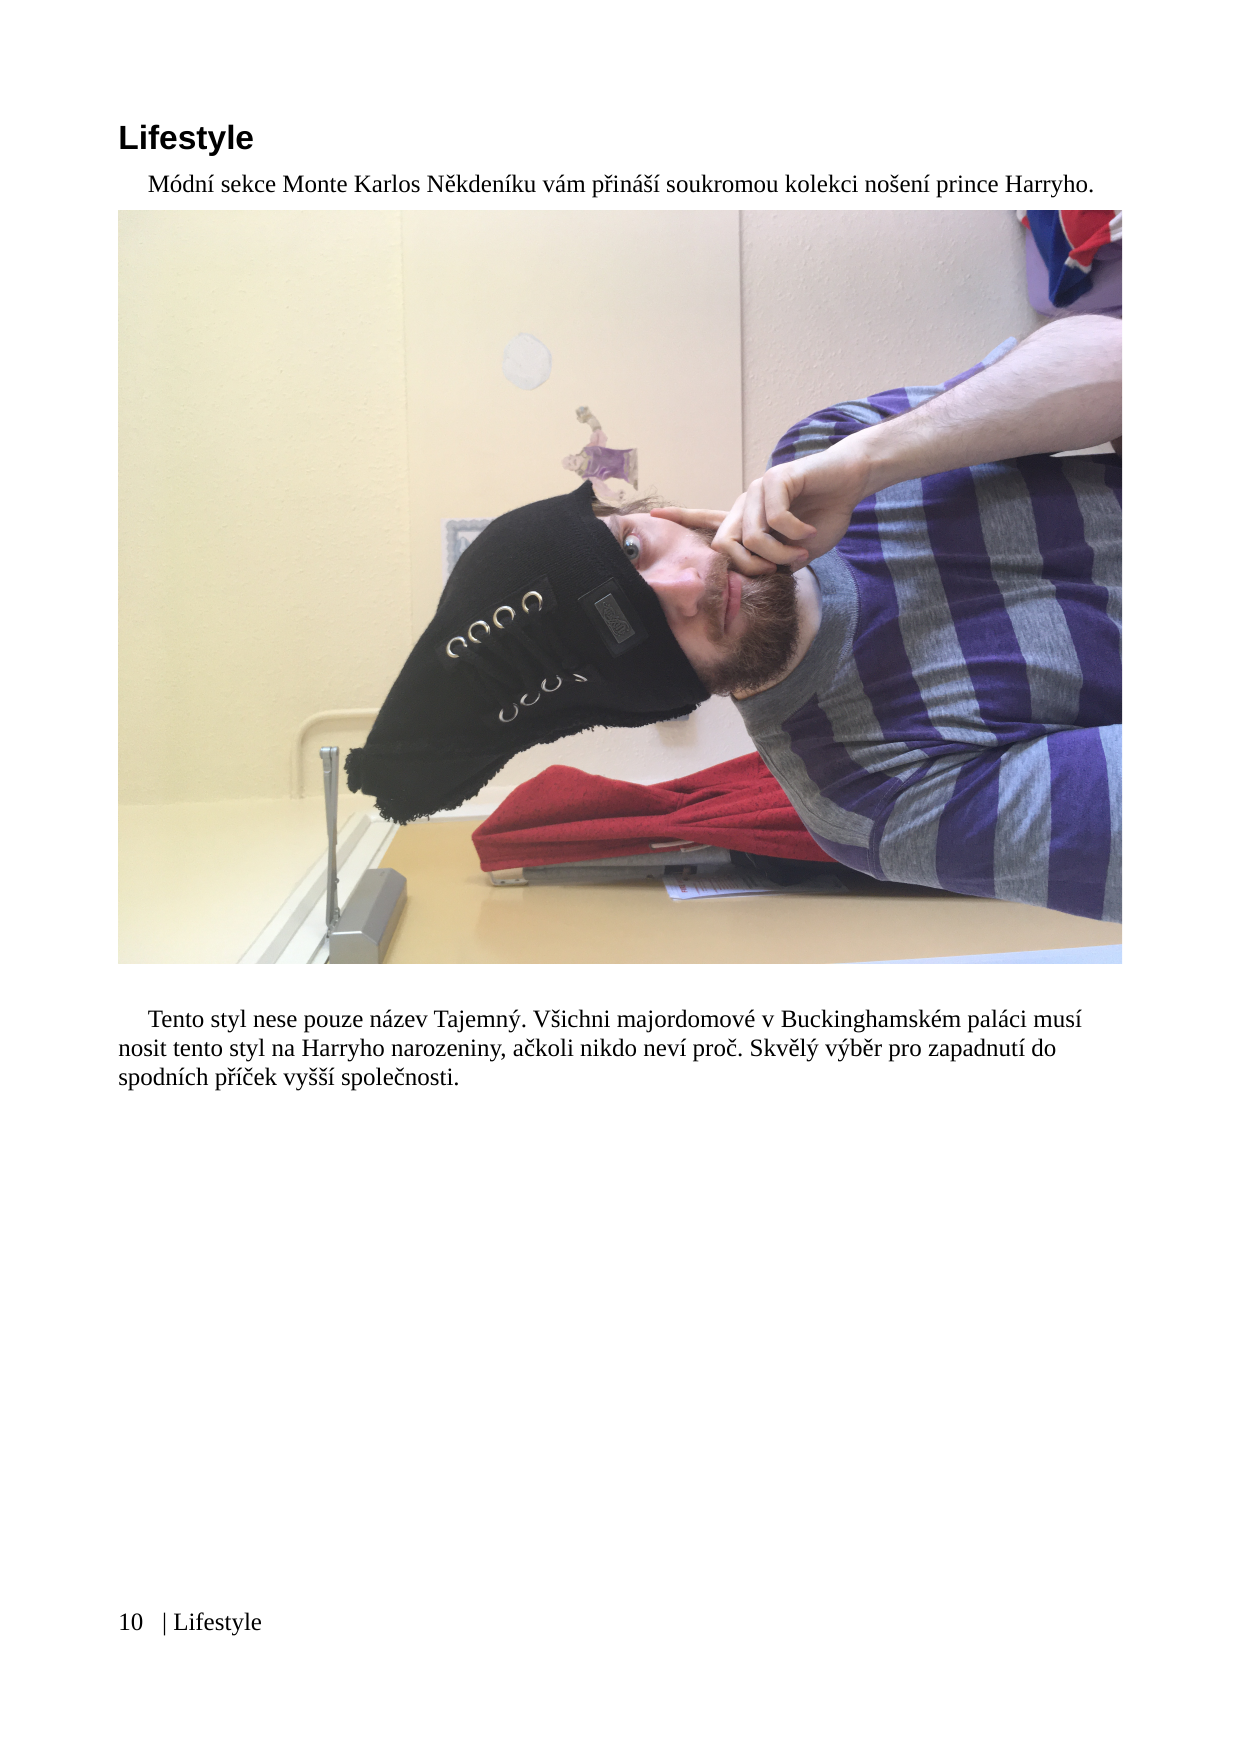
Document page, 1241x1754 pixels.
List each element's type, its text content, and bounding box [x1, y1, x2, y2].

text Tento styl nese pouze název Tajemný. Všichni majordomové v Buckinghamském paláci musí nosit tento styl na Harryho narozeniny, ačkoli nikdo neví proč. Skvělý výběr pro zapadnutí do spodních příček vyšší společnosti. [118, 1004, 1122, 1091]
subtitle Lifestyle [118, 118, 1122, 157]
text Módní sekce Monte Karlos Někdeníku vám přináší soukromou kolekci nošení prince Harryho. [118, 169, 1122, 198]
picture [118, 210, 1123, 964]
